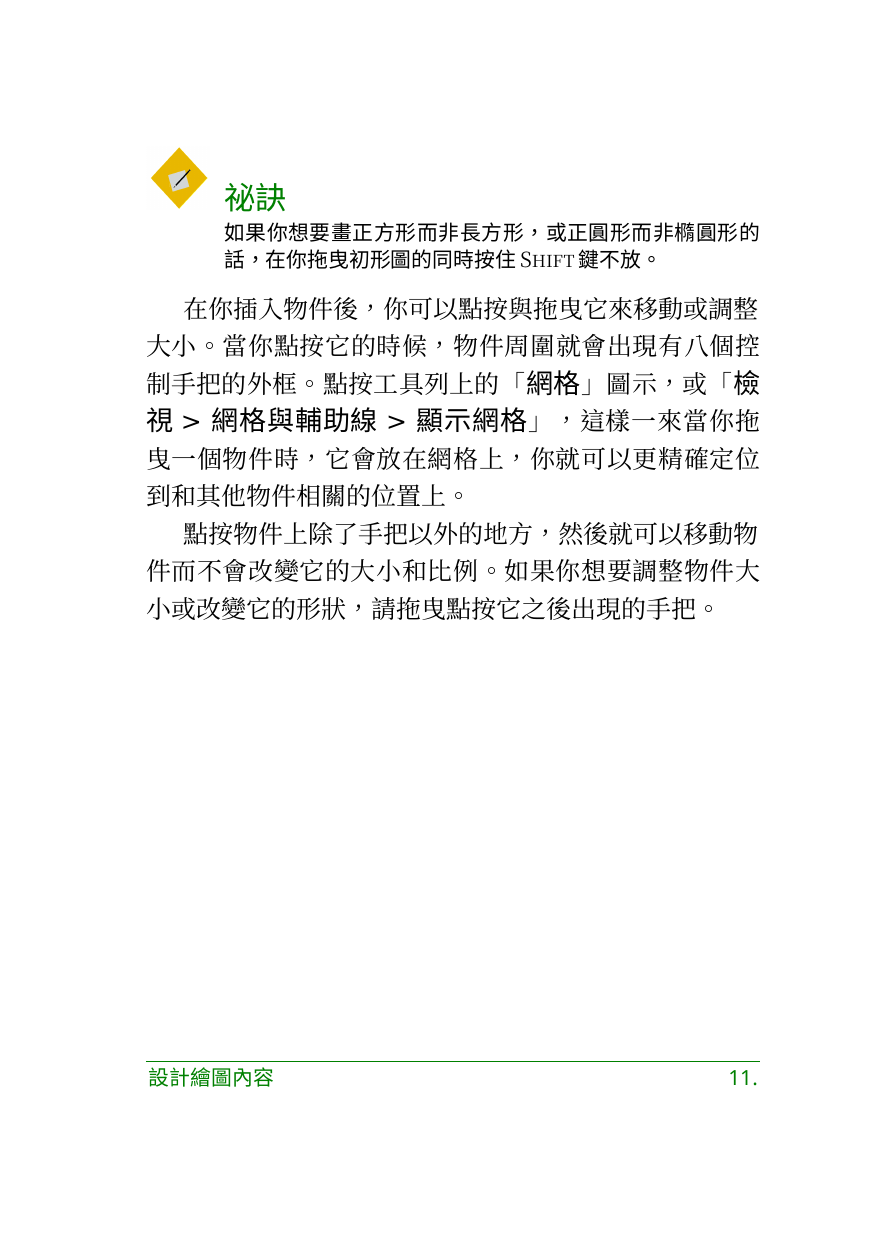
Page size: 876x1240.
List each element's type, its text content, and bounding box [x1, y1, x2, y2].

text 點按物件上除了手把以外的地方，然後就可以移動物件而不會改變它的大小和比例。如果你想要調整物件大小或改變它的形狀，請拖曳點按它之後出現的手把。 [146, 513, 760, 626]
text 如果你想要畫正方形而非長方形，或正圓形而非橢圓形的話，在你拖曳初形圖的同時按住Shift鍵不放。 [224, 218, 760, 272]
text 在你插入物件後，你可以點按與拖曳它來移動或調整大小。當你點按它的時候，物件周圍就會出現有八個控制手把的外框。點按工具列上的「網格」圖示，或「檢視 > 網格與輔助線 > 顯示網格」，這樣一來當你拖曳一個物件時，它會放在網格上，你就可以更精確定位到和其他物件相關的位置上。 [146, 288, 760, 513]
picture [146, 146, 210, 210]
list 祕訣 [146, 146, 760, 218]
